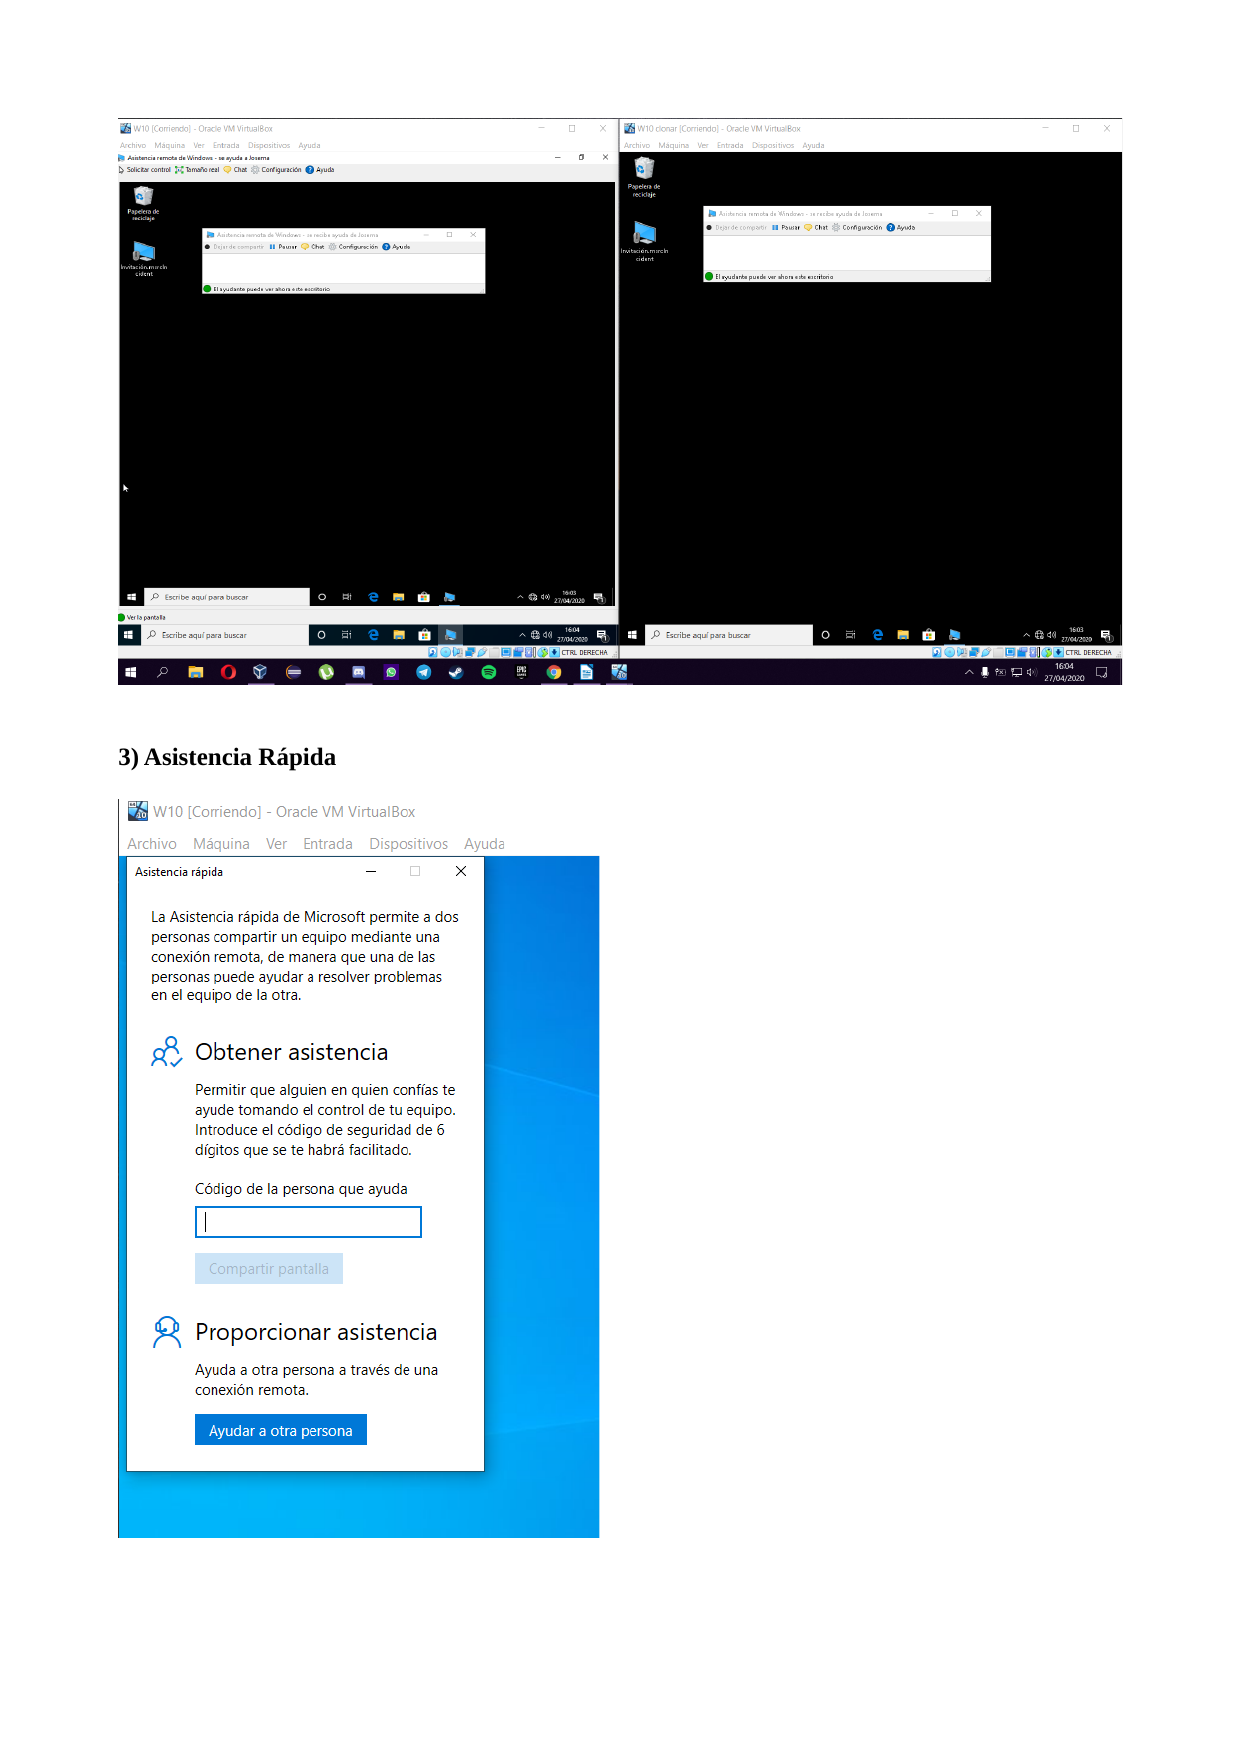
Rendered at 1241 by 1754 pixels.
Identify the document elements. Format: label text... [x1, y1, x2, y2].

picture [118, 799, 600, 1471]
picture [118, 118, 1123, 685]
picture [583, 1433, 600, 1450]
text 3) Asistencia Rápida [118, 742, 1122, 771]
